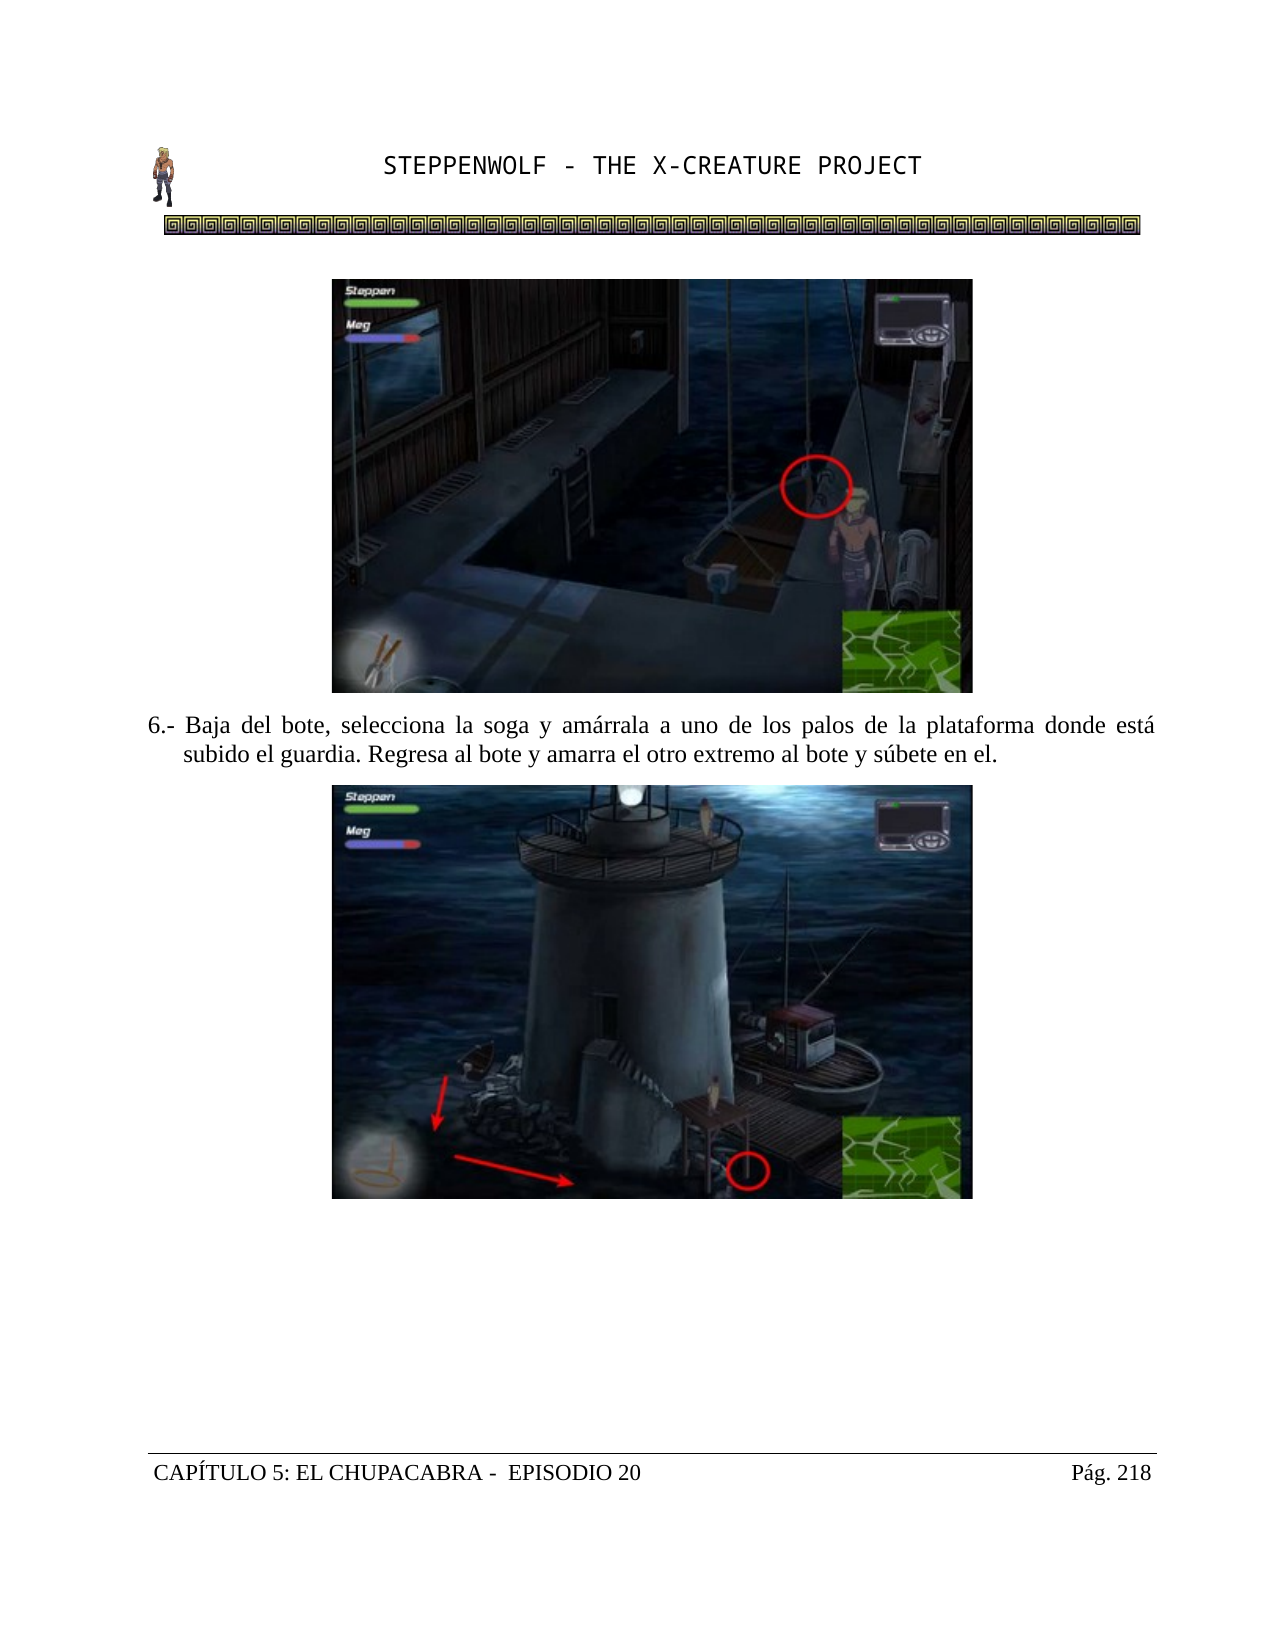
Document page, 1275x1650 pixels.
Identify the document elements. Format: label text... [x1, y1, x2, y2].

picture [147, 147, 181, 207]
text 6.- Baja del bote, selecciona la soga y amárrala a uno de los palos de la plataforma donde está subido el guardia. Regresa al bote y amarra el otro extremo al bote y súbete en el. [148, 710, 1157, 768]
picture [331, 785, 973, 1199]
picture [164, 215, 1141, 235]
picture [331, 279, 973, 693]
